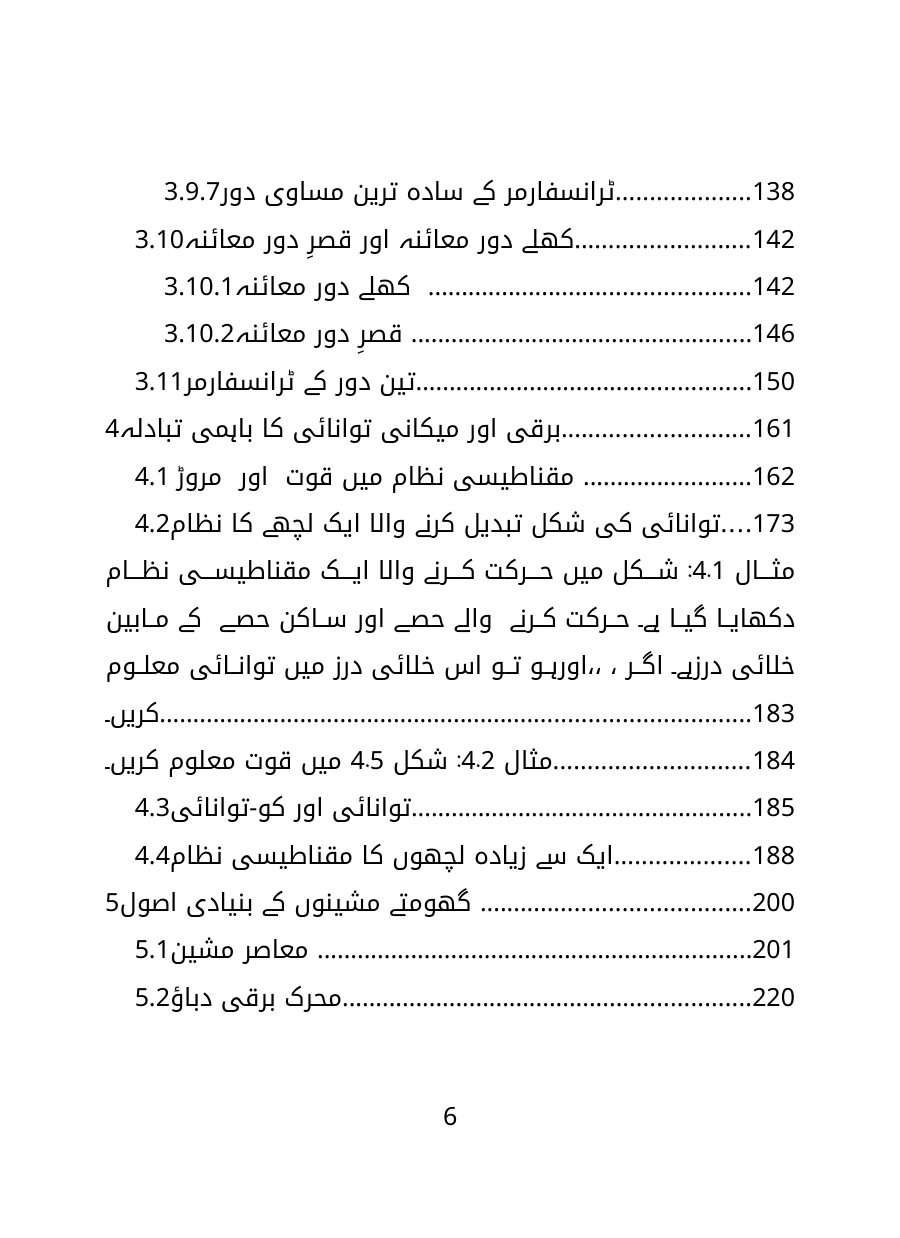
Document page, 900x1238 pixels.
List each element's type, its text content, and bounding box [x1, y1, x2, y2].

text مثال 4.2: شکل 4.5 میں قوت معلوم کریں۔ 184 [105, 737, 795, 785]
text 4.3توانائی اور کو-توانائی 185 [134, 785, 795, 832]
text 4برقی اور میکانی توانائی کا باہمی تبادلہ 161 [105, 406, 795, 453]
text 5.1معاصر مشین 201 [134, 927, 795, 974]
text 4.1 مقناطیسی نظام میں قوت اور مروڑ 162 [134, 453, 795, 500]
text 3.10.2قصرِ دور معائنہ 146 [164, 311, 795, 358]
text 4.4ایک سے زیادہ لچھوں کا مقناطیسی نظام 188 [134, 832, 795, 879]
text 3.11تین دور کے ٹرانسفارمر 150 [134, 358, 795, 406]
text 4.2توانائی کی شکل تبدیل کرنے والا ایک لچھے کا نظام 173 [134, 500, 795, 548]
text 3.10.1کھلے دور معائنہ 142 [164, 263, 795, 311]
text 5.2محرک برقی دباؤ 220 [134, 974, 795, 1022]
text 3.10کھلے دور معائنہ اور قصرِ دور معائنہ 142 [134, 216, 795, 263]
text مثال 4.1: شکل میں حرکت کرنے والا ایک مقناطیسی نظام دکھایا گیا ہے۔ حرکت کرنے والے حصے اور ساکن حصے کے مابین خلائی درزہے۔ اگر ، ،،اورہو تو اس خلائی درز میں توانائی معلوم کریں۔ 183 [105, 548, 795, 737]
text 5گھومتے مشینوں کے بنیادی اصول 200 [105, 879, 795, 927]
text 3.9.7ٹرانسفارمر کے سادہ ترین مساوی دور 138 [164, 168, 795, 216]
